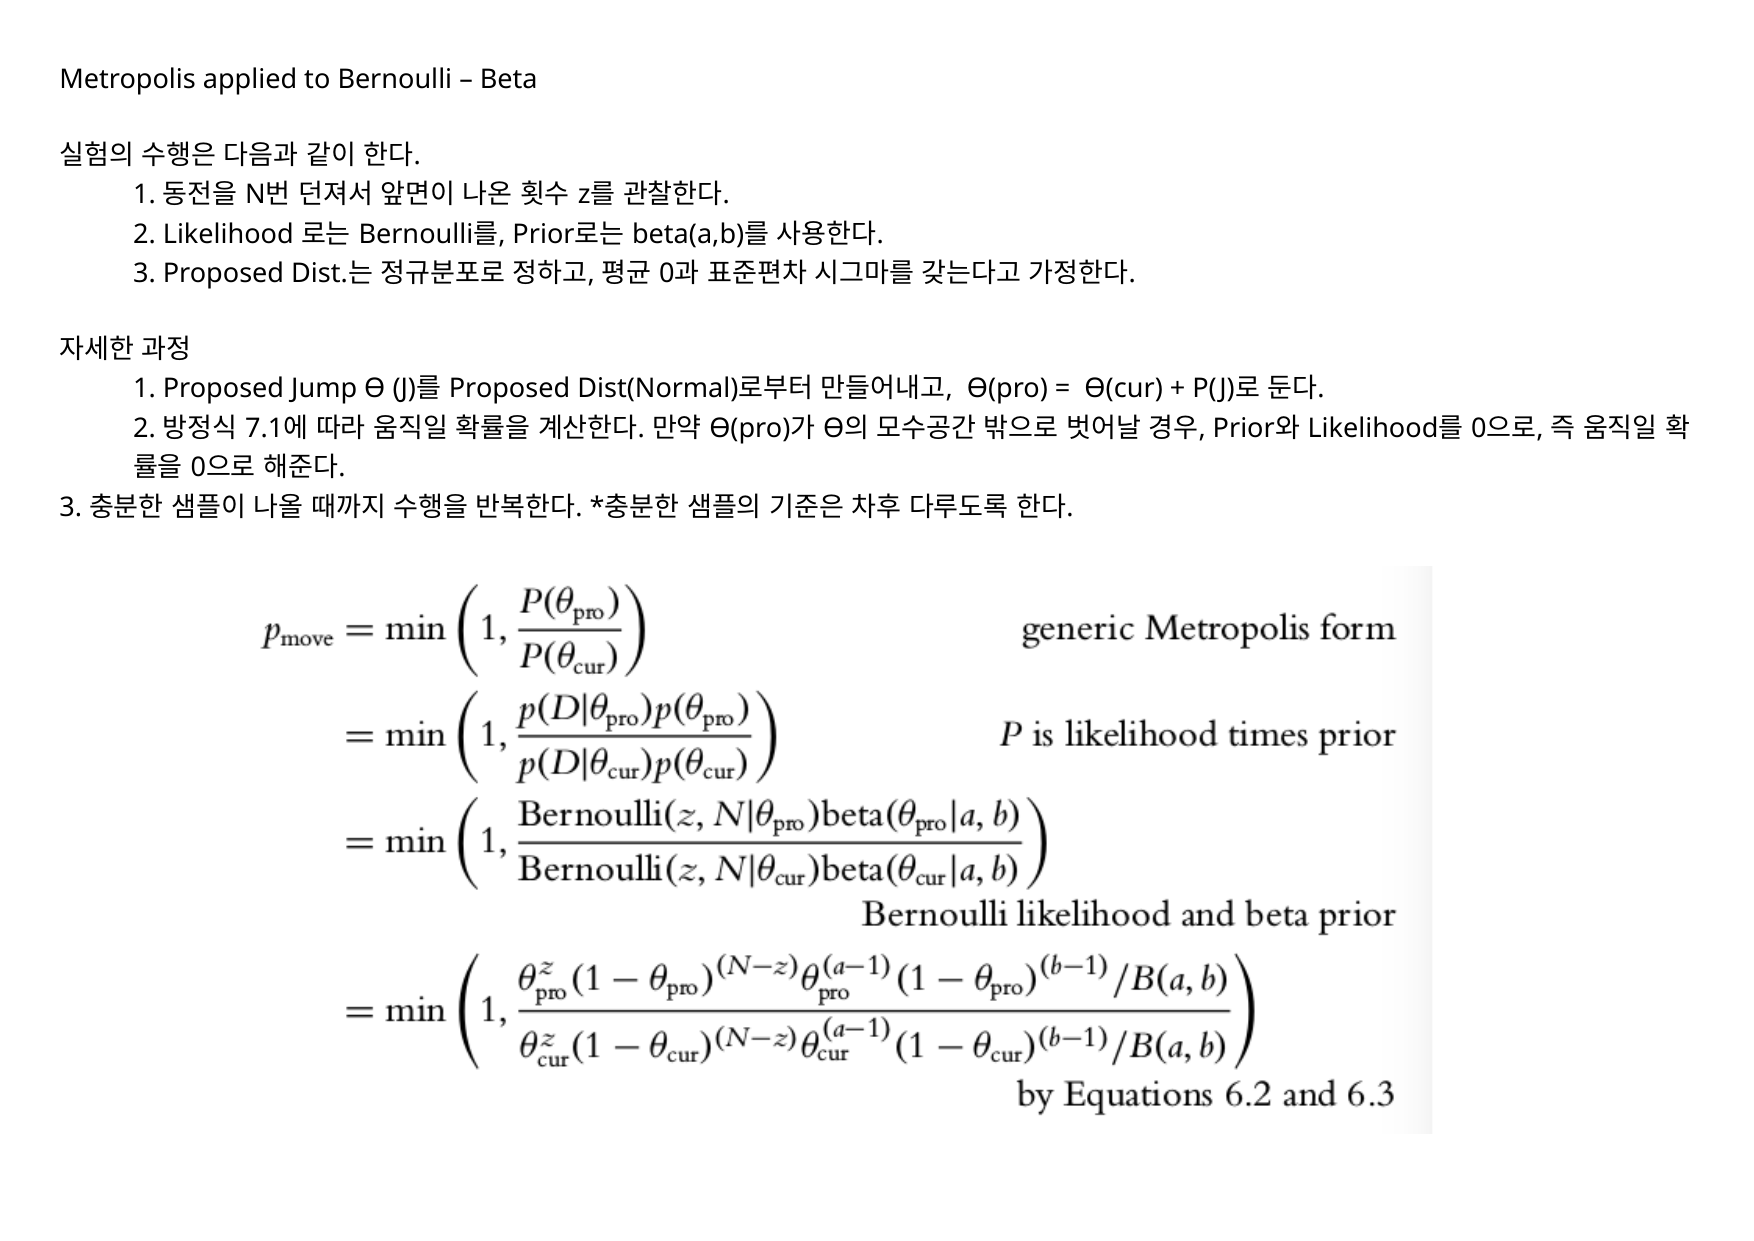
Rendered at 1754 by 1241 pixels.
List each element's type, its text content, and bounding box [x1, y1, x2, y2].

text 2. Likelihood 로는 Bernoulli를, Prior로는 beta(a,b)를 사용한다. [59, 212, 1695, 251]
text 실험의 수행은 다음과 같이 한다. [59, 133, 1695, 172]
text 1. 동전을 N번 던져서 앞면이 나온 횟수 z를 관찰한다. [59, 172, 1695, 212]
picture [220, 566, 1433, 1134]
text 3. 충분한 샘플이 나올 때까지 수행을 반복한다. *충분한 샘플의 기준은 차후 다루도록 한다. [59, 484, 1695, 524]
text 2. 방정식 7.1에 따라 움직일 확률을 계산한다. 만약 Ө(pro)가 Ө의 모수공간 밖으로 벗어날 경우, Prior와 Likelihood를 0으로, 즉 움직일 확 률을 0으로 해준다. [59, 406, 1695, 484]
text Metropolis applied to Bernoulli – Beta [59, 59, 1695, 96]
text 3. Proposed Dist.는 정규분포로 정하고, 평균 0과 표준편차 시그마를 갖는다고 가정한다. [59, 251, 1695, 290]
text 1. Proposed Jump Ө (J)를 Proposed Dist(Normal)로부터 만들어내고, Ө(pro) = Ө(cur) + P(J)로 둔다. [59, 366, 1695, 406]
text 자세한 과정 [59, 327, 1695, 366]
